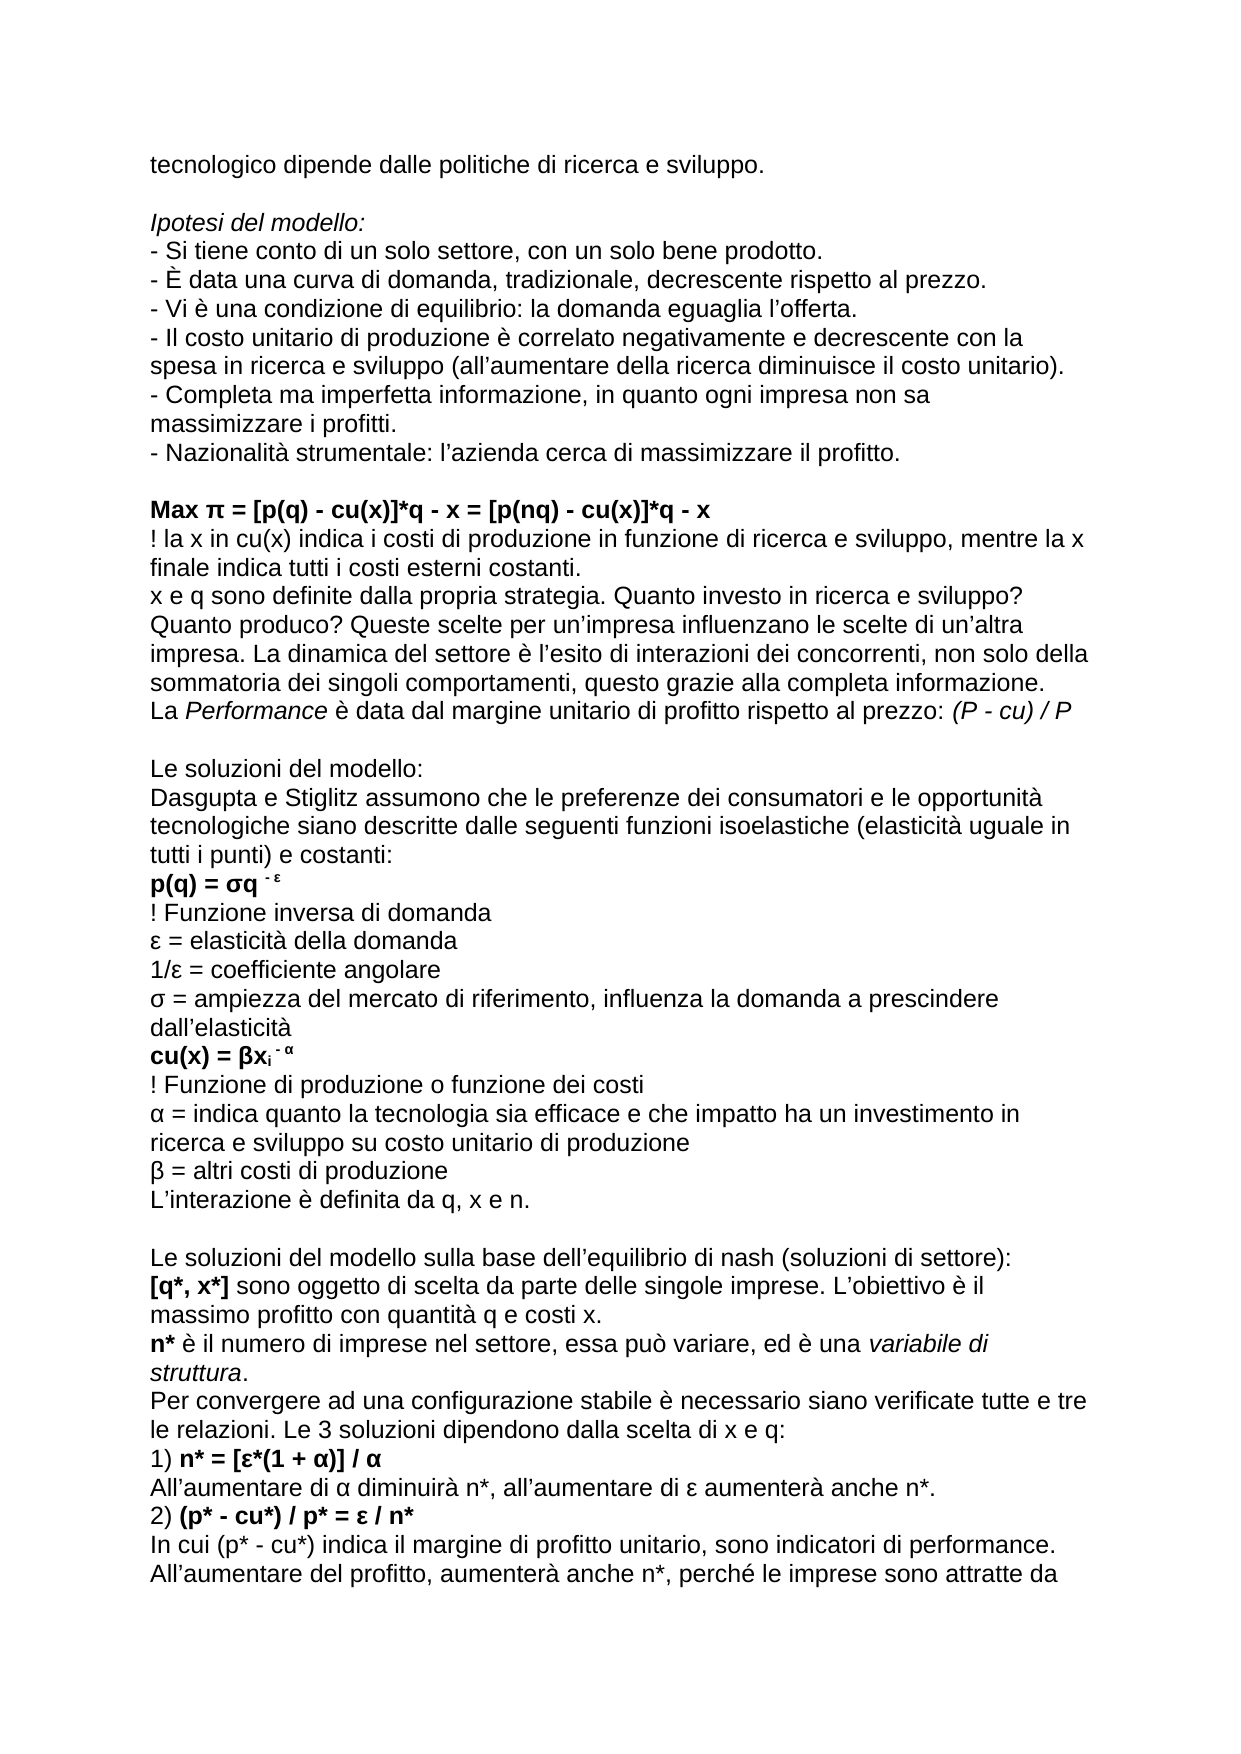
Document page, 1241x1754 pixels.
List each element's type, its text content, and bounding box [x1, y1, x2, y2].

text 1/ε = coefficiente angolare [150, 955, 1090, 984]
text 1) n* = [ε*(1 + α)] / α [150, 1444, 1090, 1472]
text ! Funzione di produzione o funzione dei costi [150, 1070, 1090, 1099]
text - Completa ma imperfetta informazione, in quanto ogni impresa non sa massimizzare i profitti. [150, 380, 1090, 437]
text [q*, x*] sono oggetto di scelta da parte delle singole imprese. L’obiettivo è il massimo profitto con quantità q e costi x. [150, 1271, 1090, 1329]
text Dasgupta e Stiglitz assumono che le preferenze dei consumatori e le opportunità tecnologiche siano descritte dalle seguenti funzioni isoelastiche (elasticità uguale in tutti i punti) e costanti: [150, 782, 1090, 869]
text - Il costo unitario di produzione è correlato negativamente e decrescente con la spesa in ricerca e sviluppo (all’aumentare della ricerca diminuisce il costo unitario). [150, 322, 1090, 380]
text - Nazionalità strumentale: l’azienda cerca di massimizzare il profitto. [150, 437, 1090, 466]
text Le soluzioni del modello: [150, 754, 1090, 782]
text - Vi è una condizione di equilibrio: la domanda eguaglia l’offerta. [150, 294, 1090, 322]
text tecnologico dipende dalle politiche di ricerca e sviluppo. [150, 150, 1090, 179]
text - Si tiene conto di un solo settore, con un solo bene prodotto. [150, 236, 1090, 265]
text Max π = [p(q) - cu(x)]*q - x = [p(nq) - cu(x)]*q - x [150, 495, 1090, 524]
text ! Funzione inversa di domanda [150, 897, 1090, 926]
text n* è il numero di imprese nel settore, essa può variare, ed è una variabile di struttura. [150, 1329, 1090, 1386]
text Ipotesi del modello: [150, 207, 1090, 236]
text p(q) = σq - ε [150, 869, 1090, 897]
text β = altri costi di produzione [150, 1156, 1090, 1185]
text Per convergere ad una configurazione stabile è necessario siano verificate tutte e tre le relazioni. Le 3 soluzioni dipendono dalla scelta di x e q: [150, 1386, 1090, 1444]
text x e q sono definite dalla propria strategia. Quanto investo in ricerca e sviluppo? Quanto produco? Queste scelte per un’impresa influenzano le scelte di un’altra impresa. La dinamica del settore è l’esito di interazioni dei concorrenti, non solo della sommatoria dei singoli comportamenti, questo grazie alla completa informazione. [150, 581, 1090, 696]
text σ = ampiezza del mercato di riferimento, influenza la domanda a prescindere dall’elasticità [150, 984, 1090, 1041]
text L’interazione è definita da q, x e n. [150, 1185, 1090, 1214]
text All’aumentare di α diminuirà n*, all’aumentare di ε aumenterà anche n*. [150, 1472, 1090, 1501]
text 2) (p* - cu*) / p* = ε / n* [150, 1501, 1090, 1530]
text cu(x) = βxi - α [150, 1041, 1090, 1070]
text In cui (p* - cu*) indica il margine di profitto unitario, sono indicatori di performance. All’aumentare del profitto, aumenterà anche n*, perché le imprese sono attratte da [150, 1530, 1090, 1587]
text La Performance è data dal margine unitario di profitto rispetto al prezzo: (P - cu) / P [150, 696, 1090, 725]
text ε = elasticità della domanda [150, 926, 1090, 955]
text α = indica quanto la tecnologia sia efficace e che impatto ha un investimento in ricerca e sviluppo su costo unitario di produzione [150, 1099, 1090, 1156]
text Le soluzioni del modello sulla base dell’equilibrio di nash (soluzioni di settore): [150, 1242, 1090, 1271]
text - È data una curva di domanda, tradizionale, decrescente rispetto al prezzo. [150, 265, 1090, 294]
text ! la x in cu(x) indica i costi di produzione in funzione di ricerca e sviluppo, mentre la x finale indica tutti i costi esterni costanti. [150, 524, 1090, 581]
